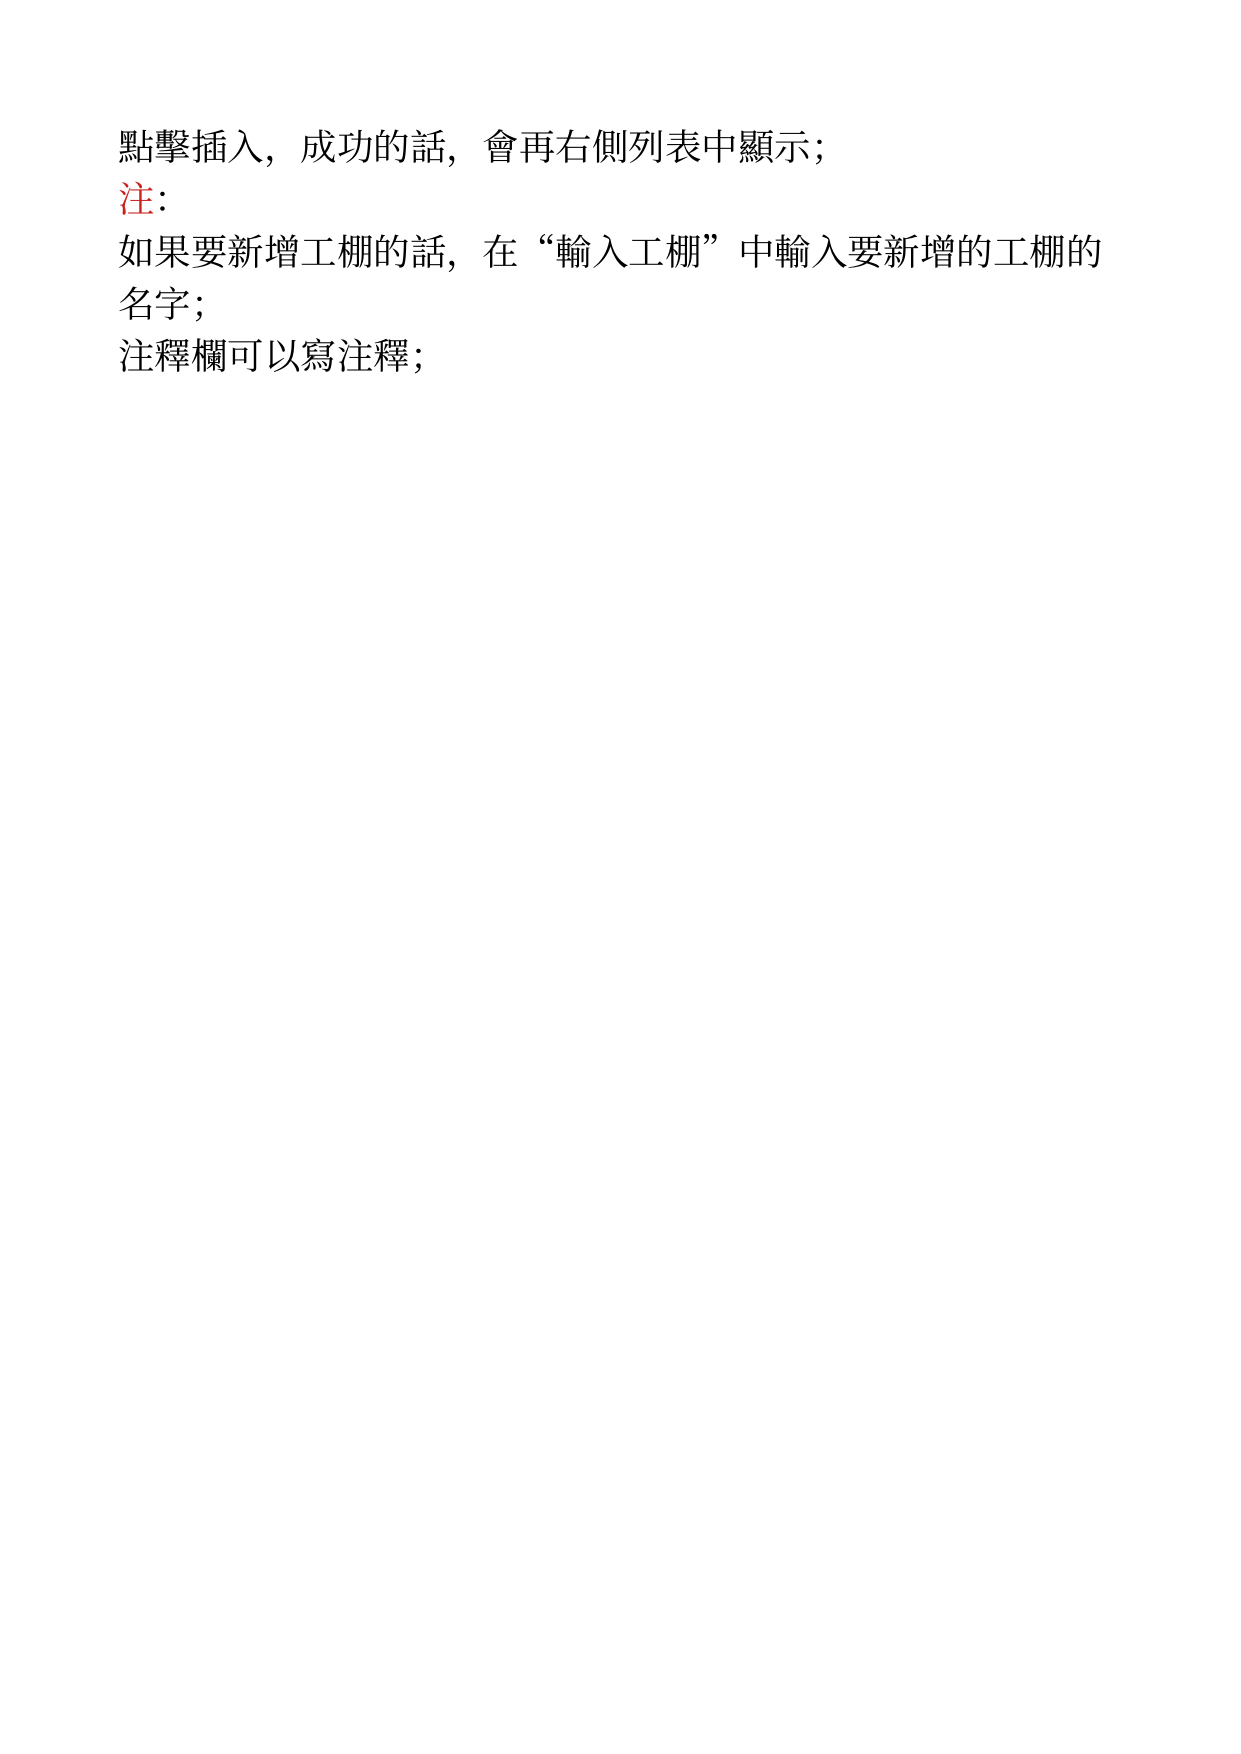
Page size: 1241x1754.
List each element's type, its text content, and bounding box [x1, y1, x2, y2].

text 點擊插入，成功的話，會再右側列表中顯示； [118, 118, 1122, 171]
text 注釋欄可以寫注釋； [118, 328, 1122, 380]
text 注： [118, 171, 1122, 223]
text 如果要新增工棚的話，在“輸入工棚”中輸入要新增的工棚的名字； [118, 223, 1122, 328]
